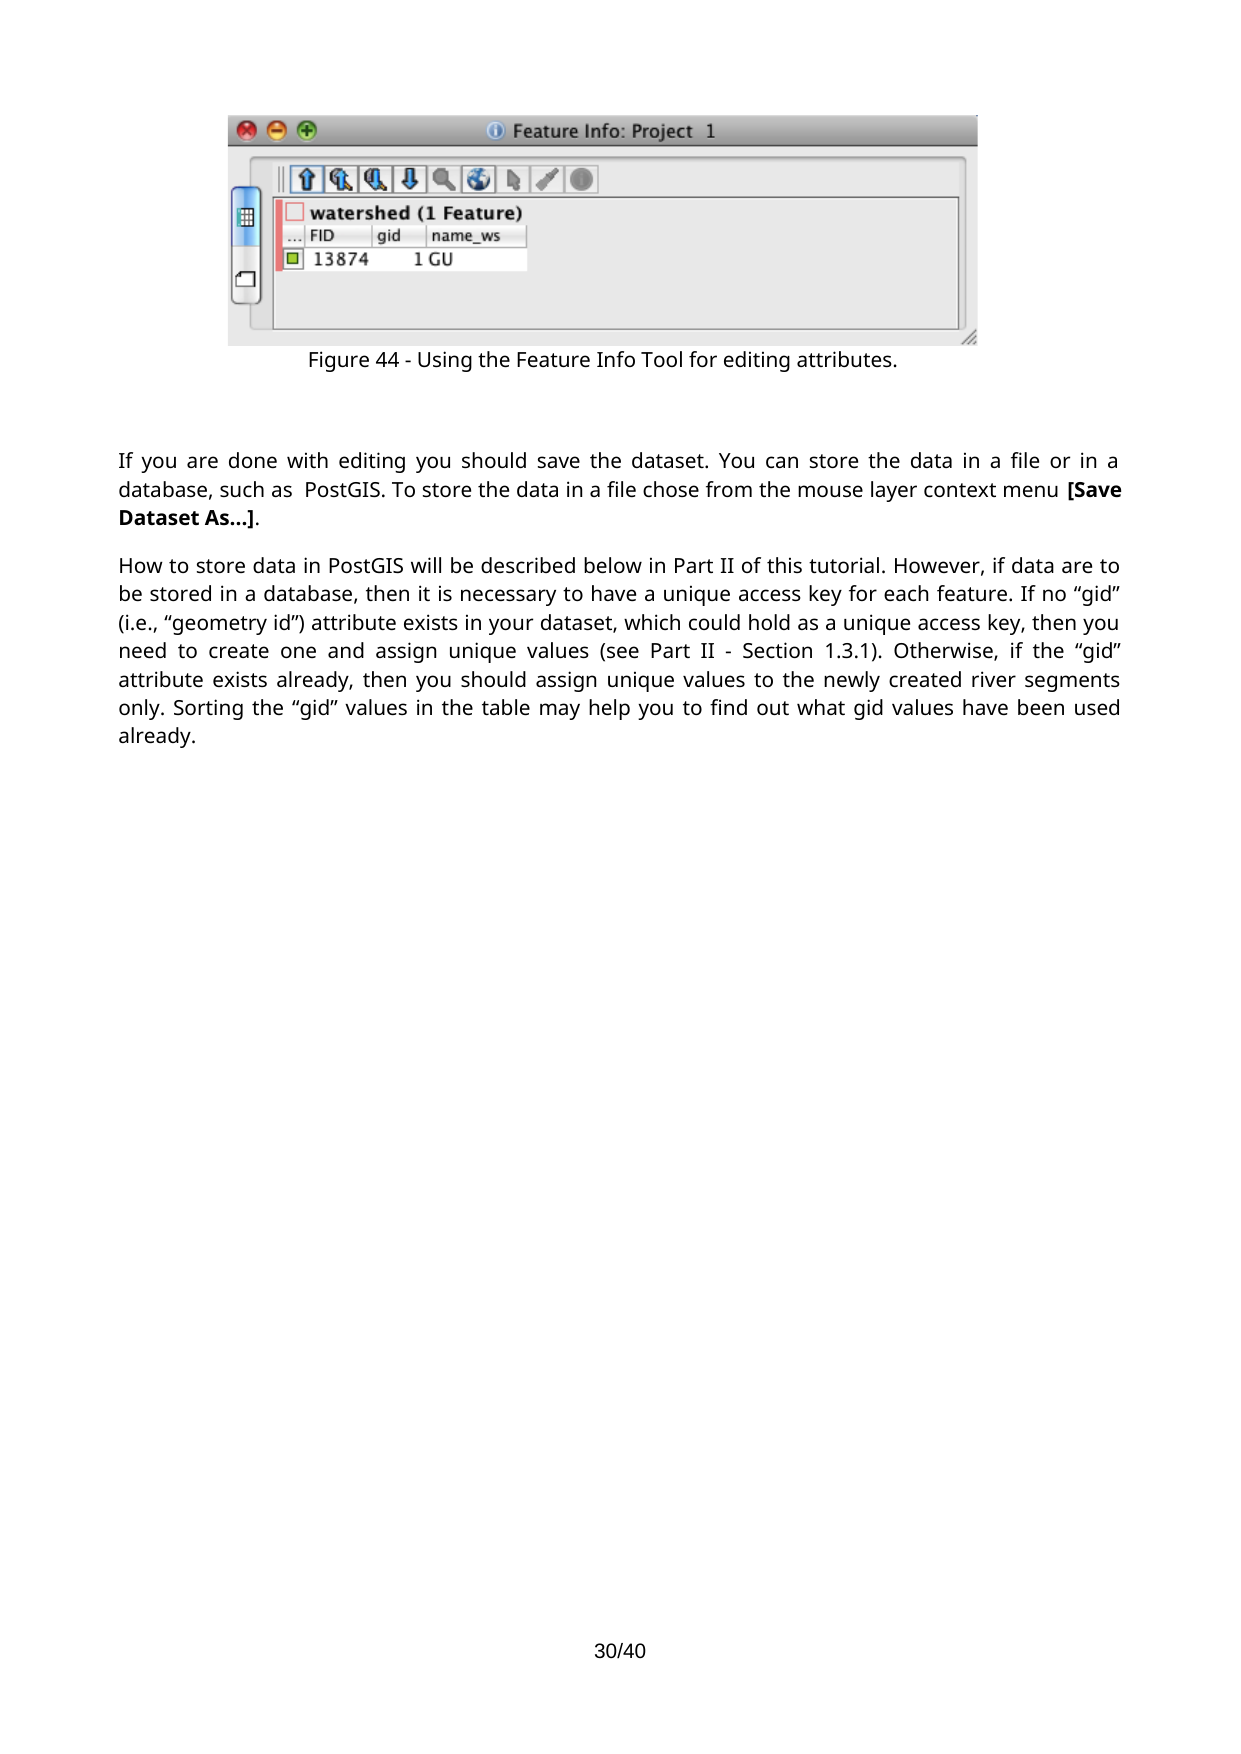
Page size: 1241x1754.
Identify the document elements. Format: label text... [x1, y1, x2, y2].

text Figure 44 - Using the Feature Info Tool for editing attributes. [180, 128, 1025, 373]
picture [227, 115, 978, 346]
text How to store data in PostGIS will be described below in Part II of this tutorial. However, if data are to be stored in a database, then it is necessary to have a unique access key for each feature. If no “gid” (i.e., “geometry id”) attribute exists in your dataset, which could hold as a unique access key, then you need to create one and assign unique values (see Part II - Section 1.3.1). Otherwise, if the “gid” attribute exists already, then you should assign unique values to the newly created river segments only. Sorting the “gid” values in the table may help you to find out what gid values have been used already. [118, 551, 1122, 750]
text If you are done with editing you should save the dataset. You can store the data in a file or in a database, such as PostGIS. To store the data in a file chose from the mouse layer context menu [Save Dataset As...]. [118, 446, 1122, 532]
